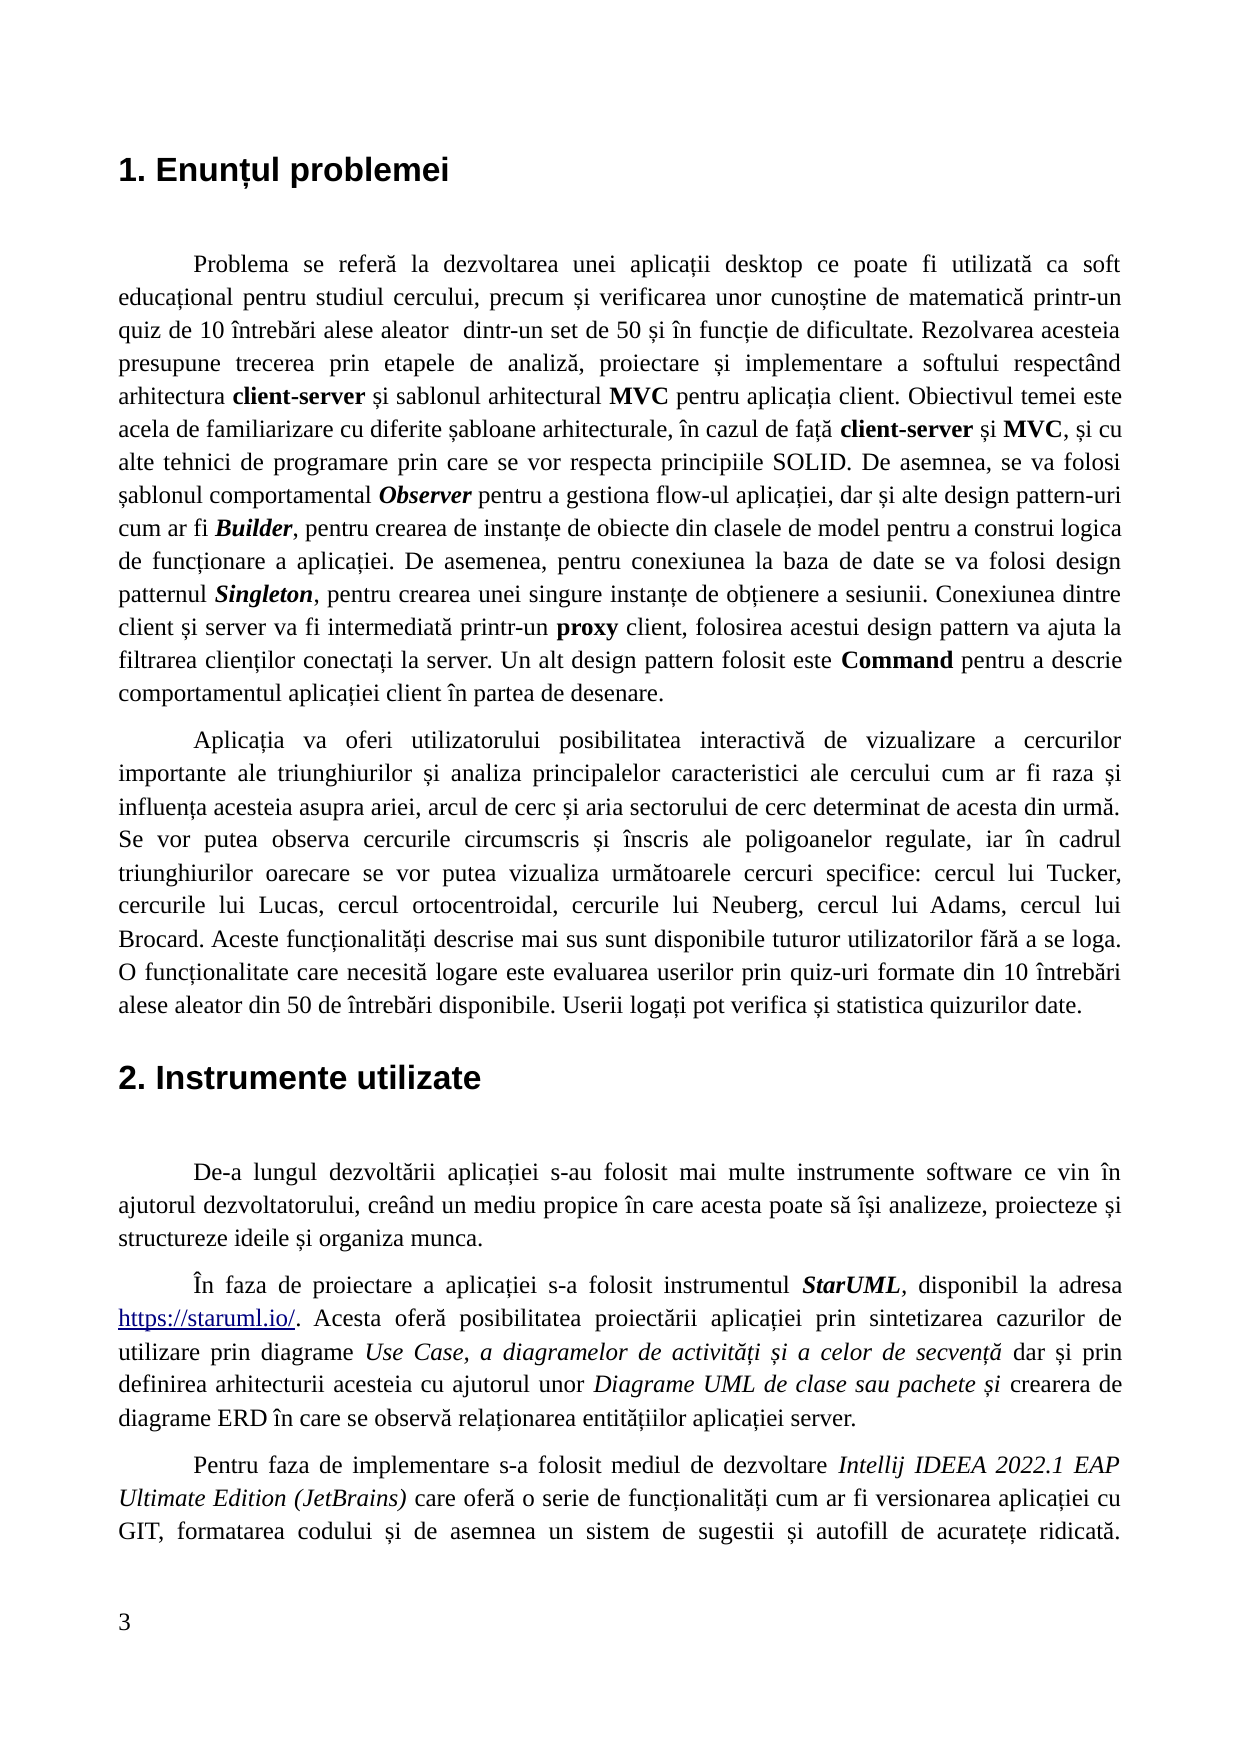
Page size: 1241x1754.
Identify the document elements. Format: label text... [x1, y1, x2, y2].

text Aplicația va oferi utilizatorului posibilitatea interactivă de vizualizare a cercurilor importante ale triunghiurilor și analiza principalelor caracteristici ale cercului cum ar fi raza și influența acesteia asupra ariei, arcul de cerc și aria sectorului de cerc determinat de acesta din urmă. Se vor putea observa cercurile circumscris și înscris ale poligoanelor regulate, iar în cadrul triunghiurilor oarecare se vor putea vizualiza următoarele cercuri specifice: cercul lui Tucker, cercurile lui Lucas, cercul ortocentroidal, cercurile lui Neuberg, cercul lui Adams, cercul lui Brocard. Aceste funcționalități descrise mai sus sunt disponibile tuturor utilizatorilor fără a se loga. O funcționalitate care necesită logare este evaluarea userilor prin quiz-uri formate din 10 întrebări alese aleator din 50 de întrebări disponibile. Userii logați pot verifica și statistica quizurilor date. [118, 726, 1122, 1018]
text Problema se referă la dezvoltarea unei aplicații desktop ce poate fi utilizată ca soft educațional pentru studiul cercului, precum și verificarea unor cunoștine de matematică printr-un quiz de 10 întrebări alese aleator dintr-un set de 50 și în funcție de dificultate. Rezolvarea acesteia presupune trecerea prin etapele de analiză, proiectare și implementare a softului respectând arhitectura client-server și sablonul arhitectural MVC pentru aplicația client. Obiectivul temei este acela de familiarizare cu diferite șabloane arhitecturale, în cazul de față client-server și MVC, și cu alte tehnici de programare prin care se vor respecta principiile SOLID. De asemnea, se va folosi șablonul comportamental Observer pentru a gestiona flow-ul aplicației, dar și alte design pattern-uri cum ar fi Builder, pentru crearea de instanțe de obiecte din clasele de model pentru a construi logica de funcționare a aplicației. De asemenea, pentru conexiunea la baza de date se va folosi design patternul Singleton, pentru crearea unei singure instanțe de obțienere a sesiunii. Conexiunea dintre client și server va fi intermediată printr-un proxy client, folosirea acestui design pattern va ajuta la filtrarea clienților conectați la server. Un alt design pattern folosit este Command pentru a descrie comportamentul aplicației client în partea de desenare. [118, 249, 1122, 707]
text Pentru faza de implementare s-a folosit mediul de dezvoltare Intellij IDEEA 2022.1 EAP Ultimate Edition (JetBrains) care oferă o serie de funcționalități cum ar fi versionarea aplicației cu GIT, formatarea codului și de asemnea un sistem de sugestii și autofill de acuratețe ridicată. [118, 1450, 1122, 1545]
text În faza de proiectare a aplicației s-a folosit instrumentul StarUML, disponibil la adresa https://staruml.io/. Acesta oferă posibilitatea proiectării aplicației prin sintetizarea cazurilor de utilizare prin diagrame Use Case, a diagramelor de activități și a celor de secvență dar și prin definirea arhitecturii acesteia cu ajutorul unor Diagrame UML de clase sau pachete și crearera de diagrame ERD în care se observă relaționarea entitățiilor aplicației server. [118, 1271, 1122, 1431]
subtitle 2. Instrumente utilizate [118, 1058, 1122, 1097]
text De-a lungul dezvoltării aplicației s-au folosit mai multe instrumente software ce vin în ajutorul dezvoltatorului, creând un mediu propice în care acesta poate să își analizeze, proiecteze și structureze ideile și organiza munca. [118, 1157, 1122, 1252]
subtitle 1. Enunțul problemei [118, 150, 1122, 188]
